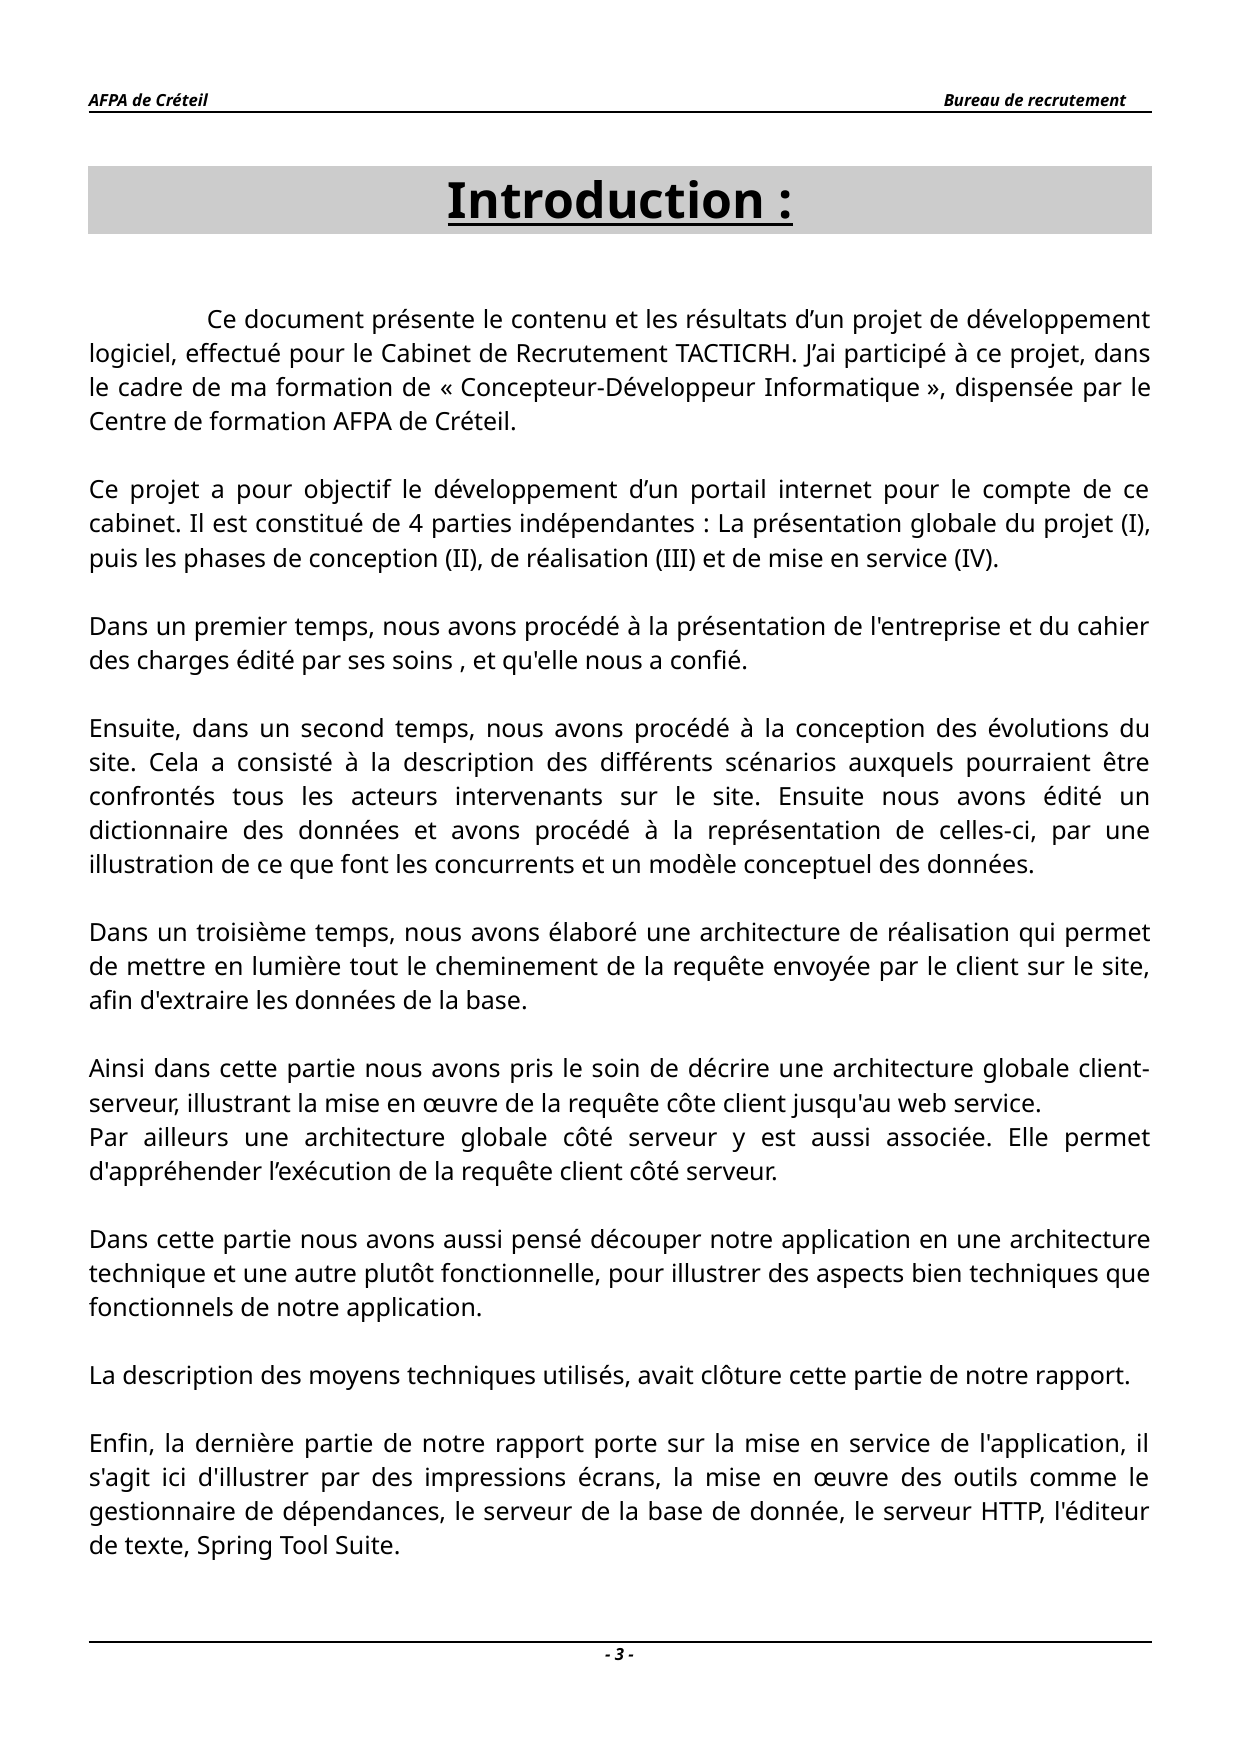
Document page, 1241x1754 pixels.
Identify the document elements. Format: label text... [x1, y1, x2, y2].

text Enfin, la dernière partie de notre rapport porte sur la mise en service de l'application, il s'agit ici d'illustrer par des impressions écrans, la mise en œuvre des outils comme le gestionnaire de dépendances, le serveur de la base de donnée, le serveur HTTP, l'éditeur de texte, Spring Tool Suite. [88, 1426, 1152, 1562]
text Introduction : [88, 166, 1152, 234]
text Ce document présente le contenu et les résultats d’un projet de développement logiciel, effectué pour le Cabinet de Recrutement TACTICRH. J’ai participé à ce projet, dans le cadre de ma formation de « Concepteur-Développeur Informatique », dispensée par le Centre de formation AFPA de Créteil. [88, 302, 1152, 438]
text Ainsi dans cette partie nous avons pris le soin de décrire une architecture globale client-serveur, illustrant la mise en œuvre de la requête côte client jusqu'au web service. [88, 1051, 1152, 1119]
text Par ailleurs une architecture globale côté serveur y est aussi associée. Elle permet d'appréhender l’exécution de la requête client côté serveur. [88, 1119, 1152, 1187]
text Dans un troisième temps, nous avons élaboré une architecture de réalisation qui permet de mettre en lumière tout le cheminement de la requête envoyée par le client sur le site, afin d'extraire les données de la base. [88, 915, 1152, 1017]
text La description des moyens techniques utilisés, avait clôture cette partie de notre rapport. [88, 1358, 1152, 1392]
text Ensuite, dans un second temps, nous avons procédé à la conception des évolutions du site. Cela a consisté à la description des différents scénarios auxquels pourraient être confrontés tous les acteurs intervenants sur le site. Ensuite nous avons édité un dictionnaire des données et avons procédé à la représentation de celles-ci, par une illustration de ce que font les concurrents et un modèle conceptuel des données. [88, 711, 1152, 881]
text Dans un premier temps, nous avons procédé à la présentation de l'entreprise et du cahier des charges édité par ses soins , et qu'elle nous a confié. [88, 608, 1152, 676]
text Dans cette partie nous avons aussi pensé découper notre application en une architecture technique et une autre plutôt fonctionnelle, pour illustrer des aspects bien techniques que fonctionnels de notre application. [88, 1221, 1152, 1324]
text Ce projet a pour objectif le développement d’un portail internet pour le compte de ce cabinet. Il est constitué de 4 parties indépendantes : La présentation globale du projet (I), puis les phases de conception (II), de réalisation (III) et de mise en service (IV). [88, 472, 1152, 574]
